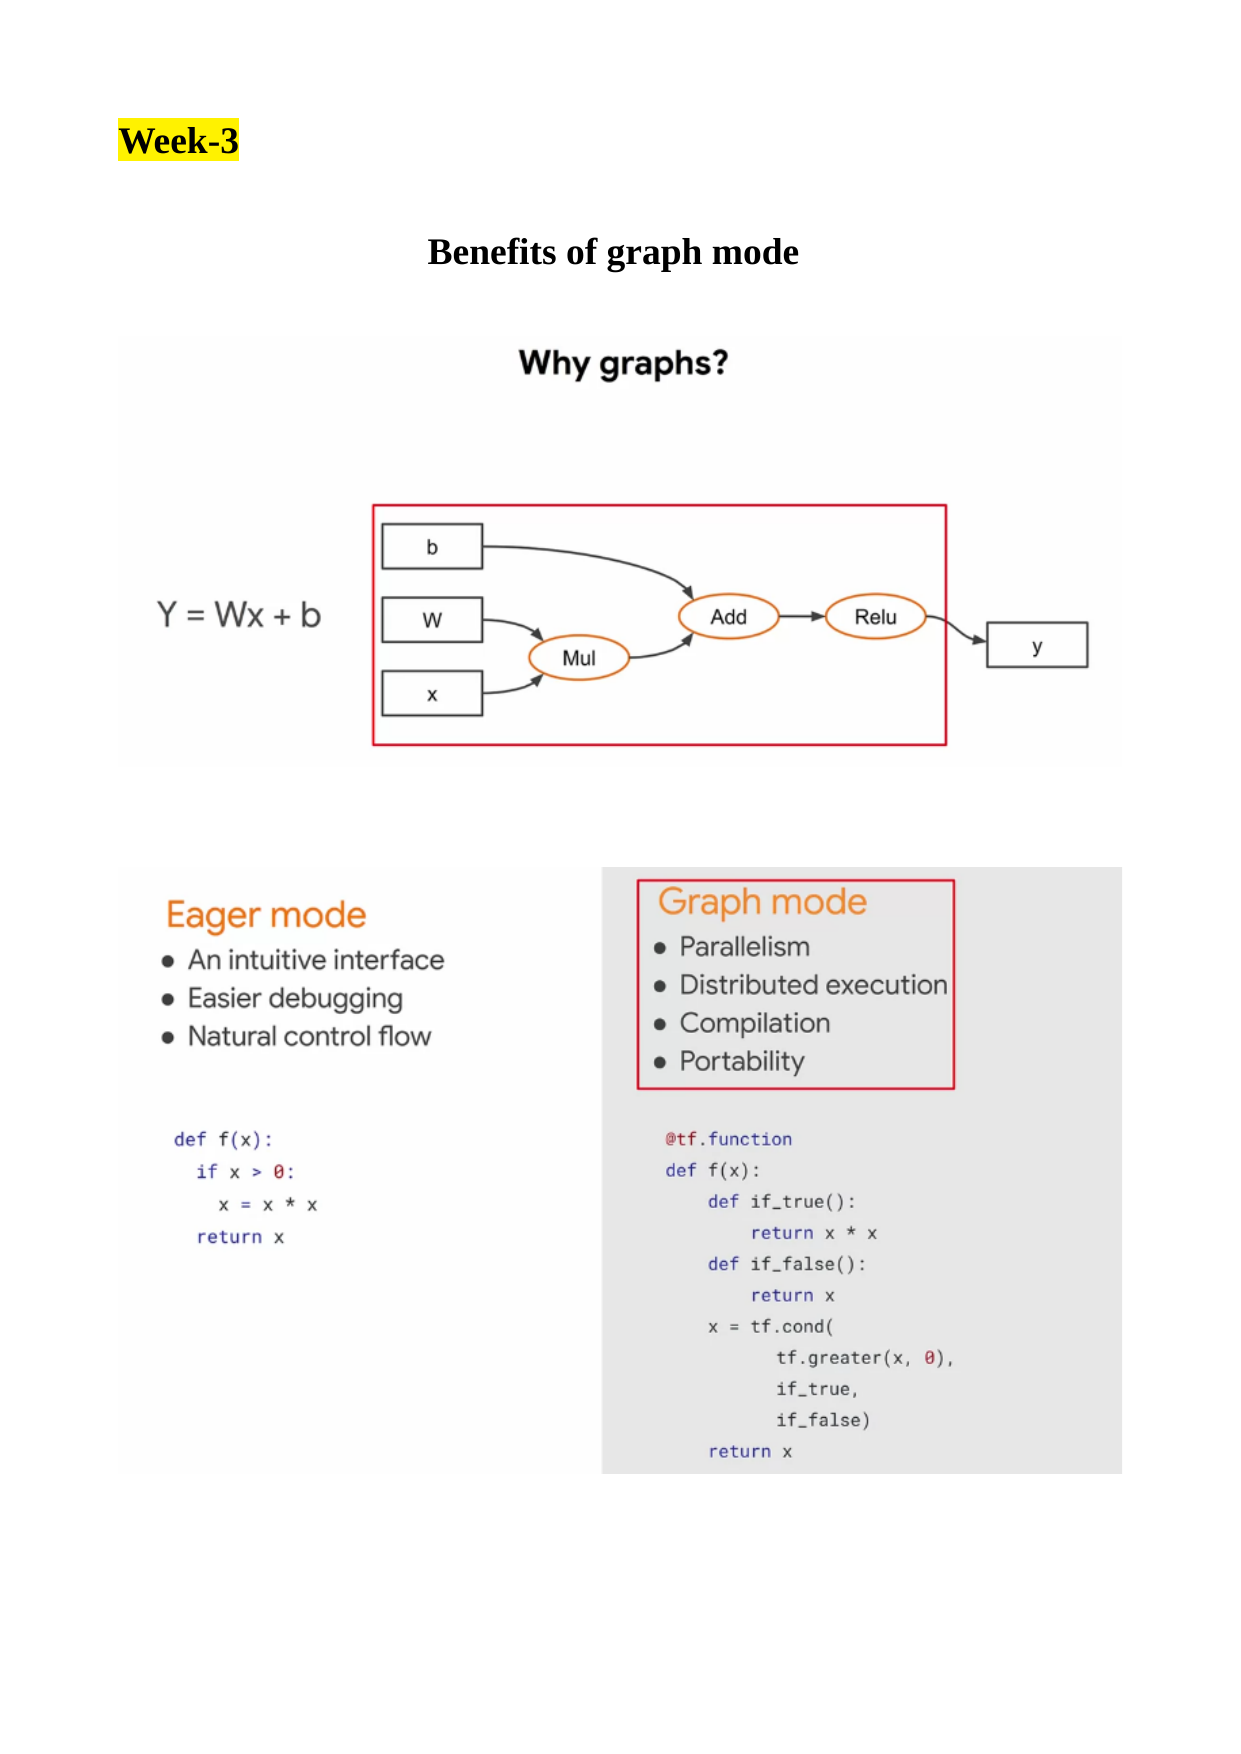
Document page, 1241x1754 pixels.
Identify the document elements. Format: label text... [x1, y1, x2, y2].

subtitle Benefits of graph mode [118, 229, 1122, 272]
picture [118, 336, 1123, 767]
picture [118, 867, 1123, 1474]
text Week-3 [118, 118, 1122, 161]
